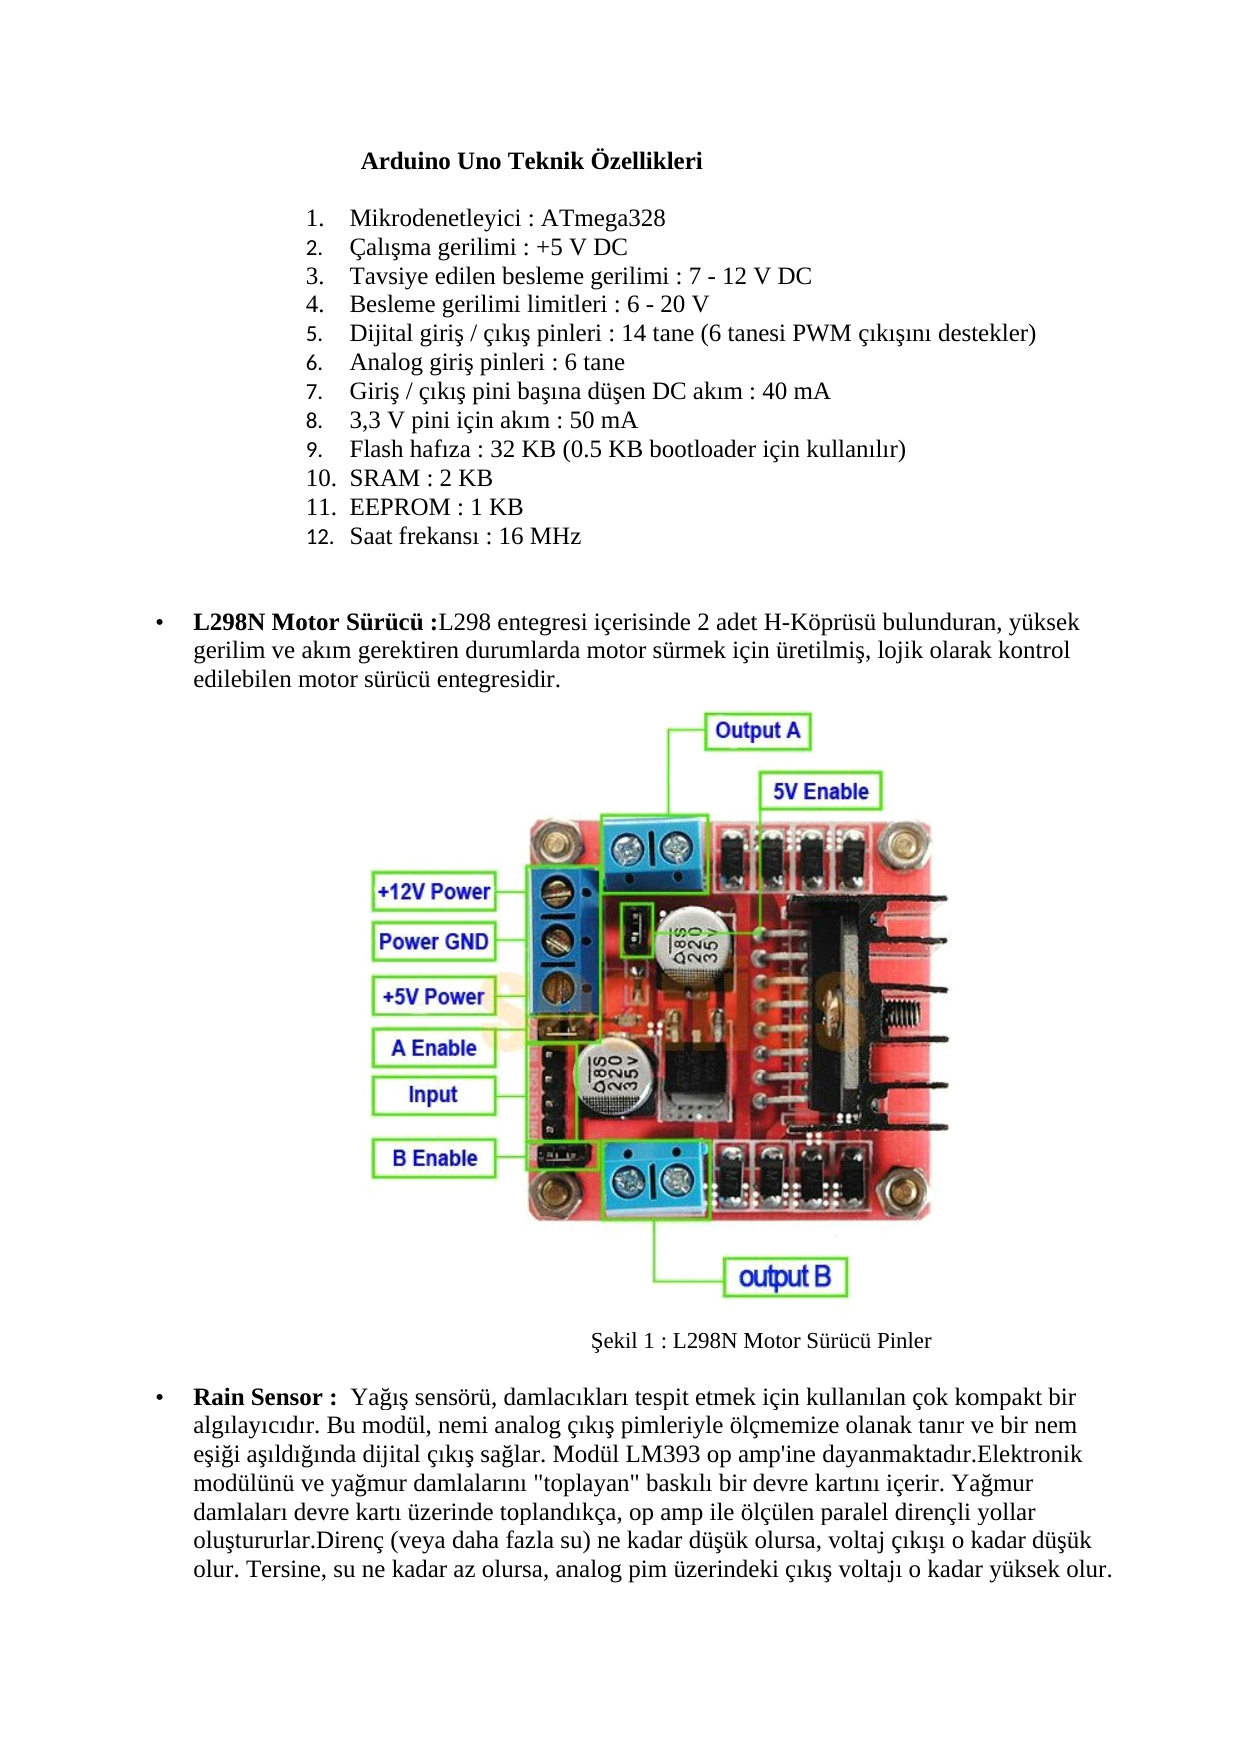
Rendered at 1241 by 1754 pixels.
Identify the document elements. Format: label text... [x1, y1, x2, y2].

list Rain Sensor : Yağış sensörü, damlacıkları tespit etmek için kullanılan çok kompakt bir algılayıcıdır. Bu modül, nemi analog çıkış pimleriyle ölçmemize olanak tanır ve bir nem eşiği aşıldığında dijital çıkış sağlar. Modül LM393 op amp'ine dayanmaktadır.Elektronik modülünü ve yağmur damlalarını "toplayan" baskılı bir devre kartını içerir. Yağmur damlaları devre kartı üzerinde toplandıkça, op amp ile ölçülen paralel dirençli yollar oluştururlar.Direnç (veya daha fazla su) ne kadar düşük olursa, voltaj çıkışı o kadar düşük olur. Tersine, su ne kadar az olursa, analog pim üzerindeki çıkış voltajı o kadar yüksek olur. [156, 1382, 1122, 1583]
list Besleme gerilimi limitleri : 6 - 20 V [306, 289, 1122, 318]
list 3,3 V pini için akım : 50 mA [306, 405, 1122, 434]
list Flash hafıza : 32 KB (0.5 KB bootloader için kullanılır) [306, 434, 1122, 463]
text Şekil 1 : L298N Motor Sürücü Pinler [118, 1325, 1122, 1353]
list SRAM : 2 KB [306, 463, 1122, 492]
list Analog giriş pinleri : 6 tane [306, 347, 1122, 376]
list Tavsiye edilen besleme gerilimi : 7 - 12 V DC [306, 261, 1122, 289]
list Giriş / çıkış pini başına düşen DC akım : 40 mA [306, 376, 1122, 405]
text Arduino Uno Teknik Özellikleri [118, 146, 1122, 175]
list Mikrodenetleyici : ATmega328 [306, 203, 1122, 232]
list EEPROM : 1 KB [306, 492, 1122, 521]
list Çalışma gerilimi : +5 V DC [306, 232, 1122, 261]
list Dijital giriş / çıkış pinleri : 14 tane (6 tanesi PWM çıkışını destekler) [306, 318, 1122, 347]
list L298N Motor Sürücü :L298 entegresi içerisinde 2 adet H-Köprüsü bulunduran, yüksek gerilim ve akım gerektiren durumlarda motor sürmek için üretilmiş, lojik olarak kontrol edilebilen motor sürücü entegresidir. [156, 607, 1122, 693]
list Saat frekansı : 16 MHz [306, 521, 1122, 550]
